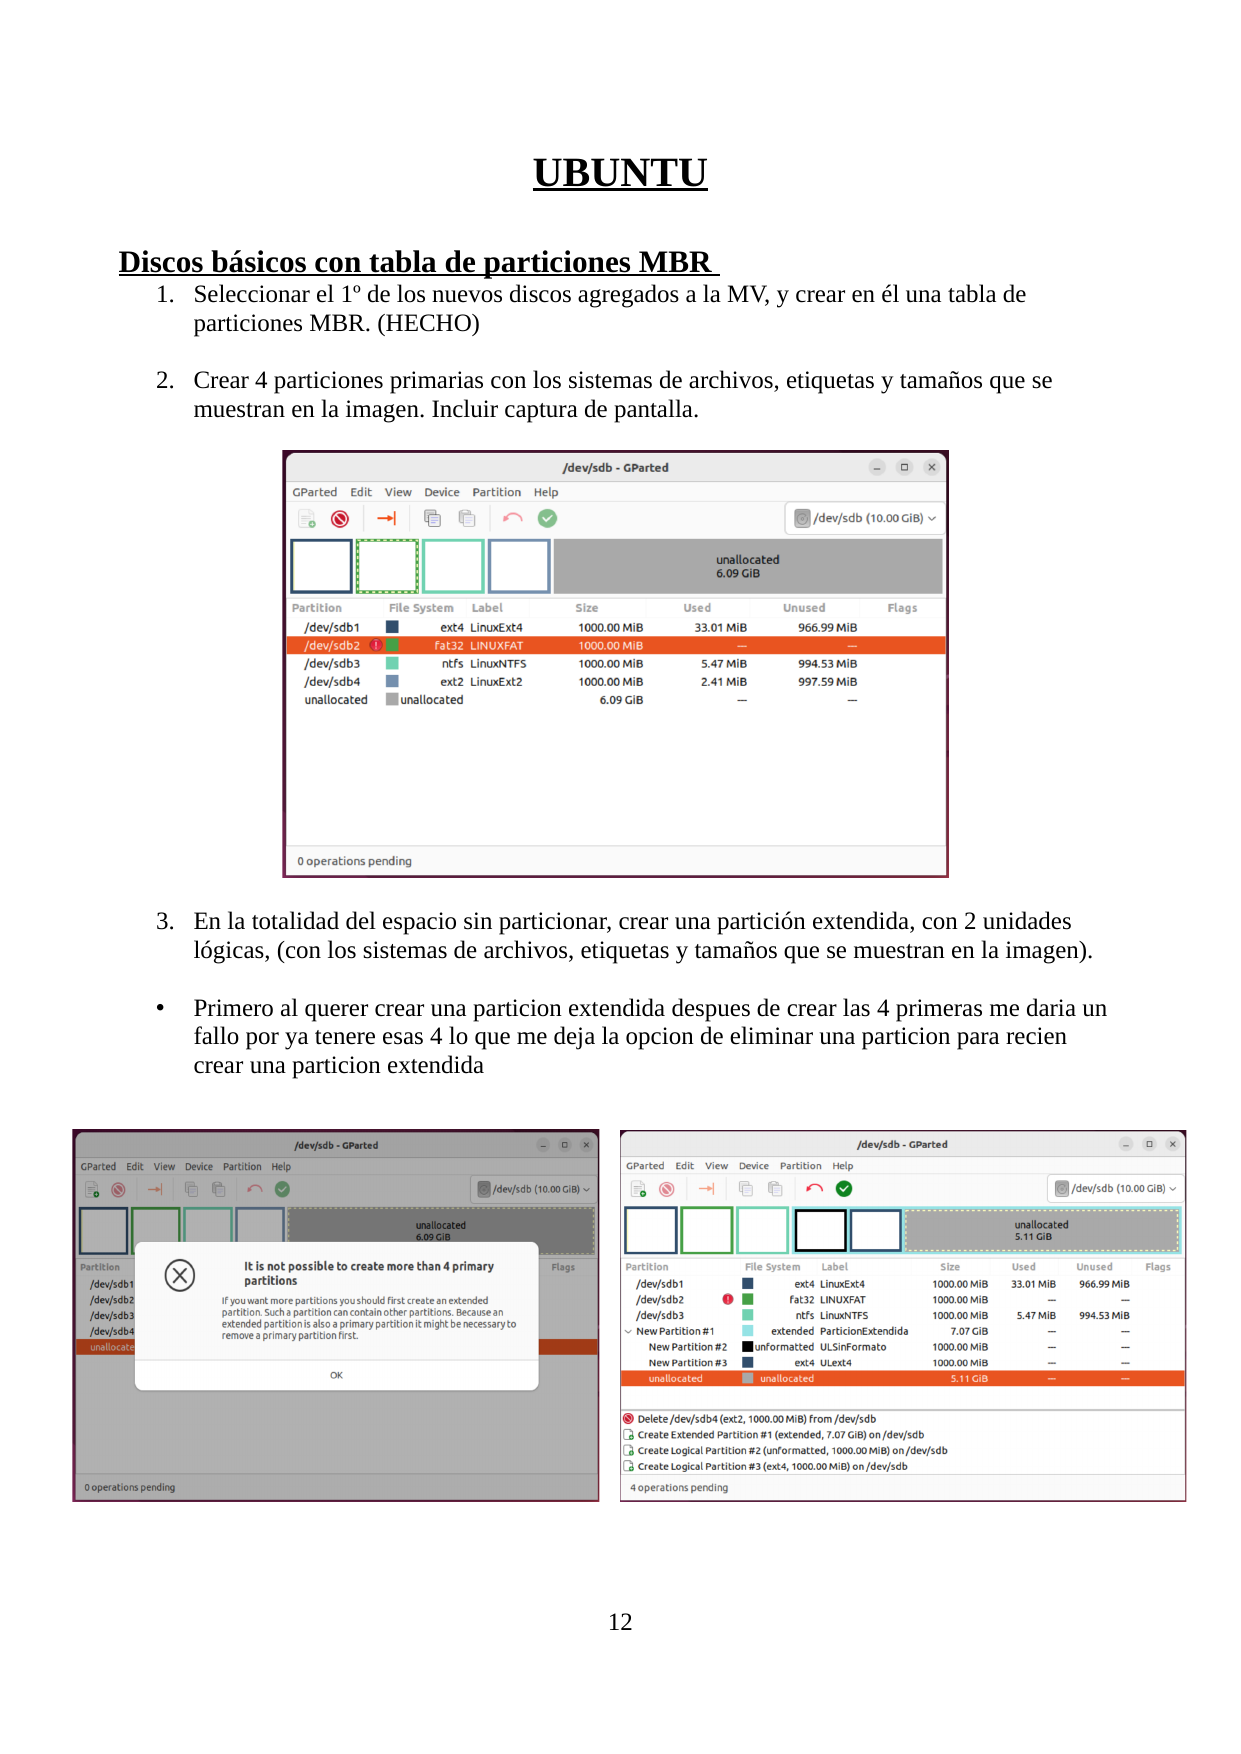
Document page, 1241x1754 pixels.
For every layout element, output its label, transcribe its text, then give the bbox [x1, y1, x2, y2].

list Crear 4 particiones primarias con los sistemas de archivos, etiquetas y tamaños que se muestran en la imagen. Incluir captura de pantalla. [156, 365, 1122, 423]
picture [72, 1129, 600, 1502]
list En la totalidad del espacio sin particionar, crear una partición extendida, con 2 unidades lógicas, (con los sistemas de archivos, etiquetas y tamaños que se muestran en la imagen). [156, 906, 1122, 964]
list Seleccionar el 1º de los nuevos discos agregados a la MV, y crear en él una tabla de particiones MBR. (HECHO) [156, 279, 1122, 336]
picture [282, 450, 949, 878]
text Discos básicos con tabla de particiones MBR [118, 243, 1122, 279]
list Primero al querer crear una particion extendida despues de crear las 4 primeras me daria un fallo por ya tenere esas 4 lo que me deja la opcion de eliminar una particion para recien crear una particion extendida [156, 993, 1122, 1079]
text UBUNTU [118, 147, 1122, 195]
picture [620, 1130, 1187, 1502]
